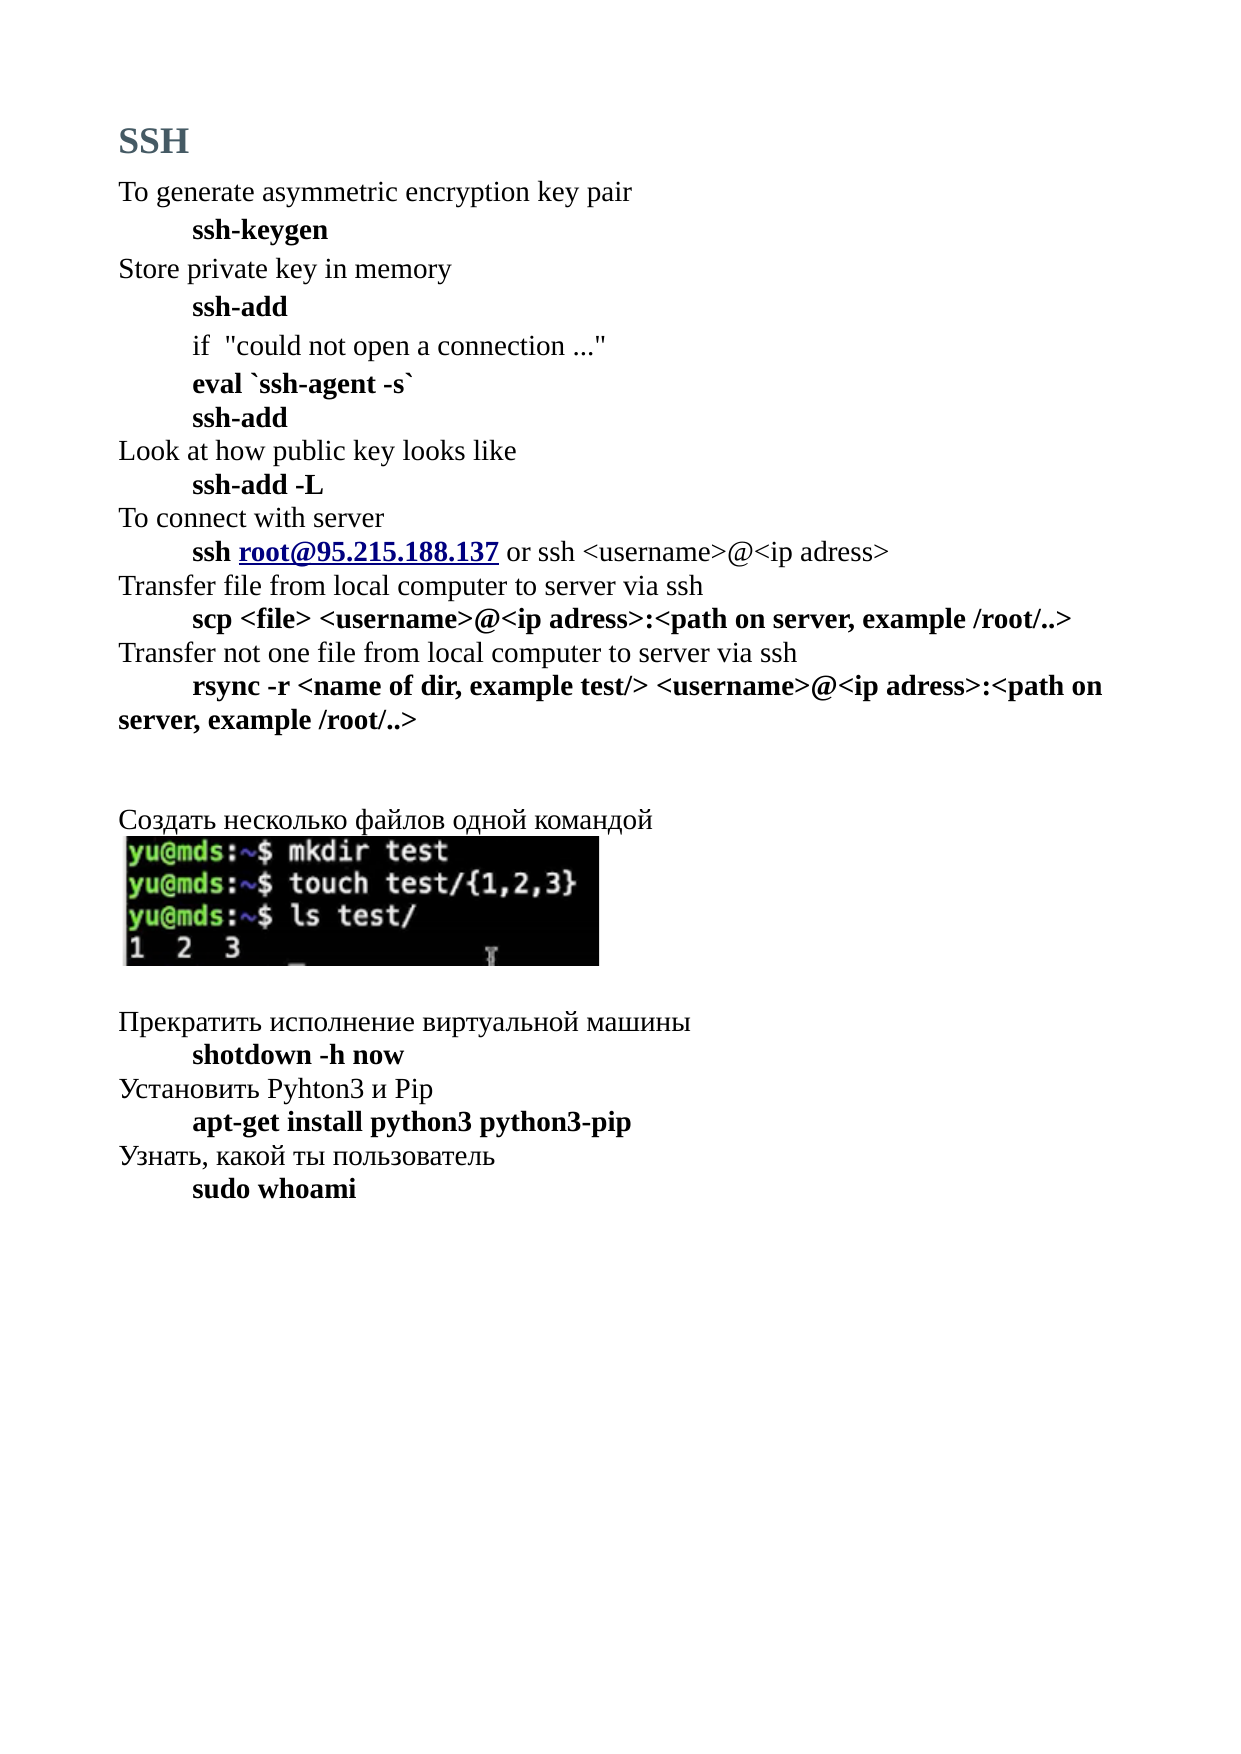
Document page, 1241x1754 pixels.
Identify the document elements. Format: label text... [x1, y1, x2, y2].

text scp <file> <username>@<ip adress>:<path on server, example /root/..> [118, 601, 1122, 635]
text Установить Pyhton3 и Pip [118, 1071, 1122, 1104]
text ssh-add [118, 400, 1122, 433]
text sudo whoami [118, 1171, 1122, 1205]
text Прекратить исполнение виртуальной машины [118, 1004, 1122, 1037]
text To connect with server [118, 501, 1122, 534]
text if "could not open a connection ..." [118, 328, 1122, 361]
picture [122, 836, 600, 966]
text Создать несколько файлов одной командой [118, 802, 1122, 836]
text ssh-keygen [118, 212, 1122, 246]
text rsync -r <name of dir, example test/> <username>@<ip adress>:<path on server, example /root/..> [118, 668, 1122, 735]
text Store private key in memory [118, 251, 1122, 284]
text ssh root@95.215.188.137 or ssh <username>@<ip adress> [118, 534, 1122, 568]
text ssh-add -L [118, 467, 1122, 501]
text Transfer file from local computer to server via ssh [118, 568, 1122, 601]
text eval `ssh-agent -s` [118, 366, 1122, 400]
text ssh-add [118, 289, 1122, 323]
text apt-get install python3 python3-pip [118, 1104, 1122, 1138]
text Узнать, какой ты пользователь [118, 1138, 1122, 1171]
text To generate asymmetric encryption key pair [118, 174, 1122, 207]
text Look at how public key looks like [118, 433, 1122, 467]
text shotdown -h now [118, 1037, 1122, 1071]
text Transfer not one file from local computer to server via ssh [118, 635, 1122, 668]
subtitle SSH [118, 118, 1122, 161]
